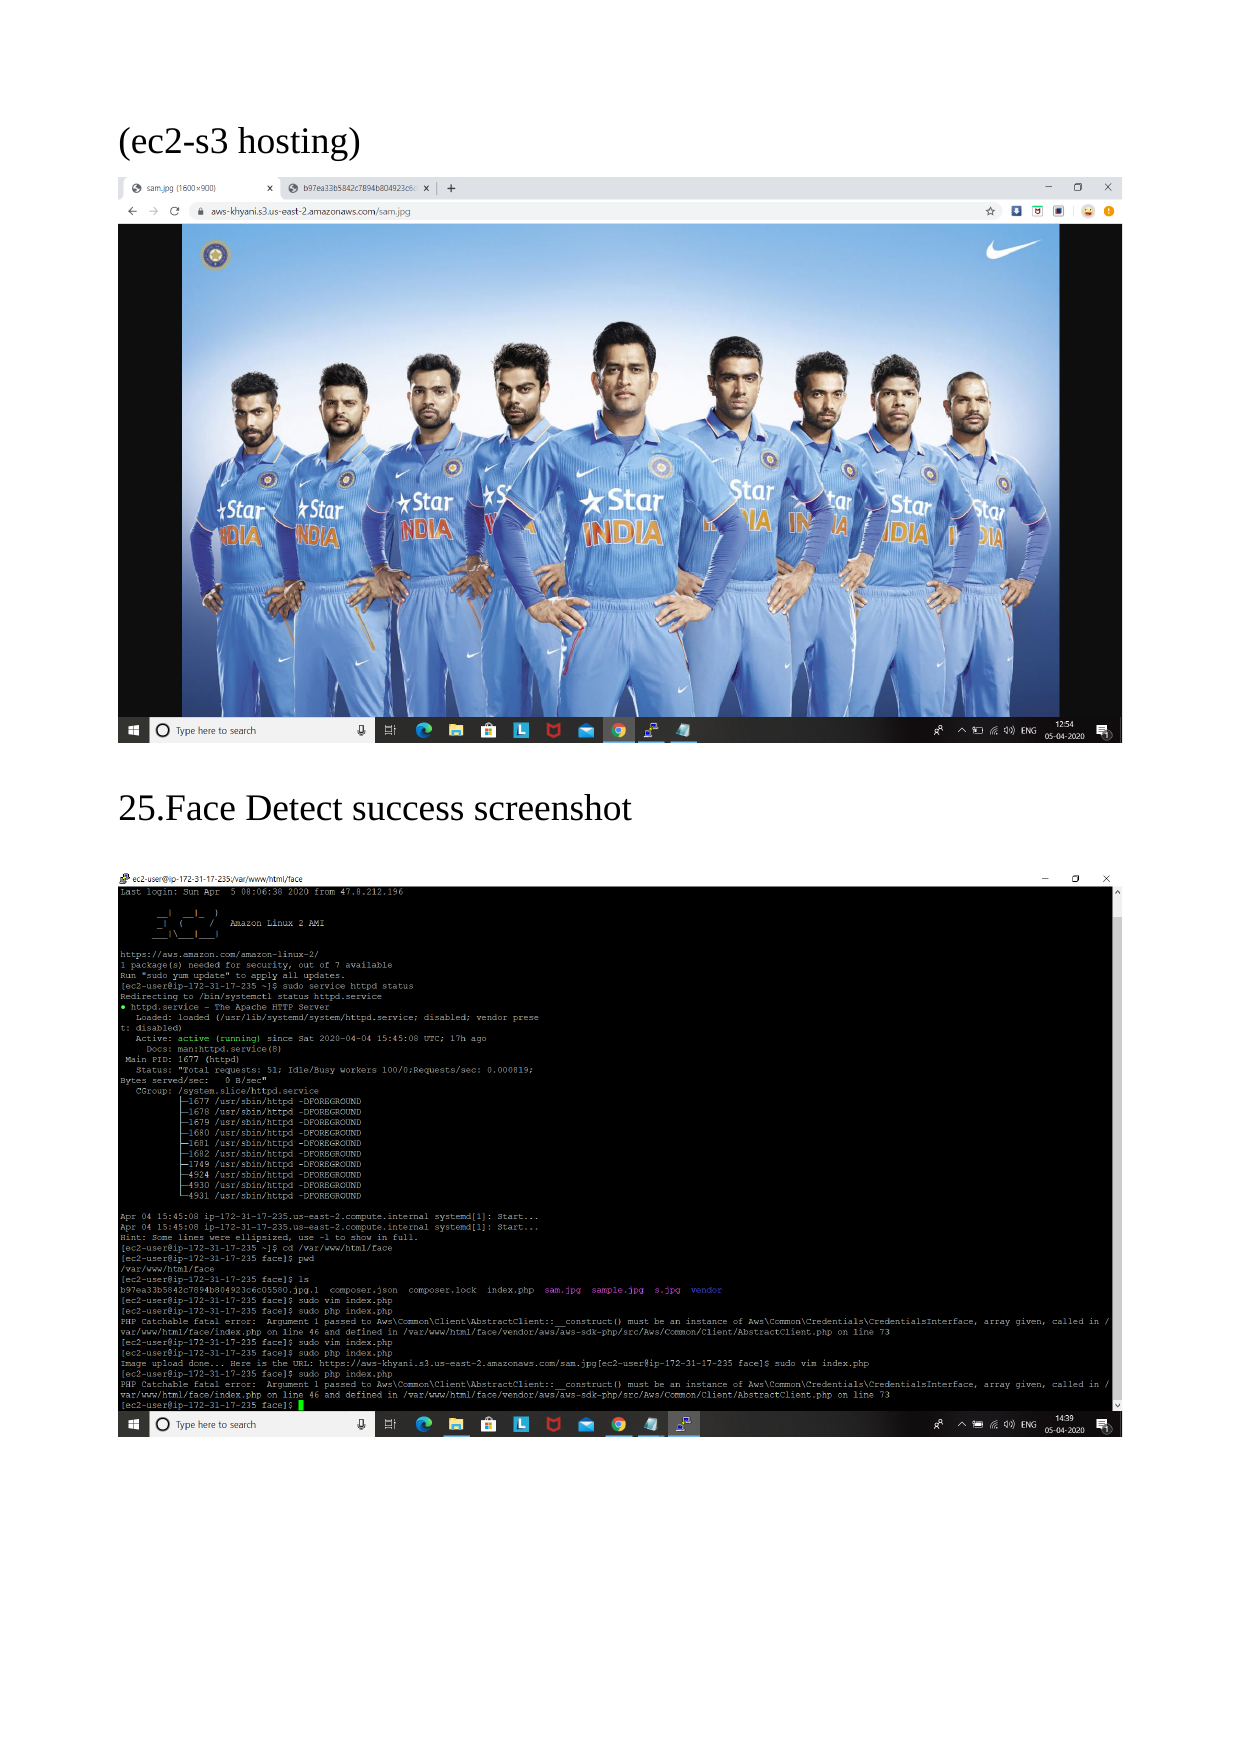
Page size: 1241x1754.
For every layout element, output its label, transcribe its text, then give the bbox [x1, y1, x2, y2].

text (ec2-s3 hosting) [118, 118, 1122, 161]
text 25.Face Detect success screenshot [118, 785, 1122, 828]
picture [118, 871, 1123, 1437]
picture [118, 177, 1123, 743]
